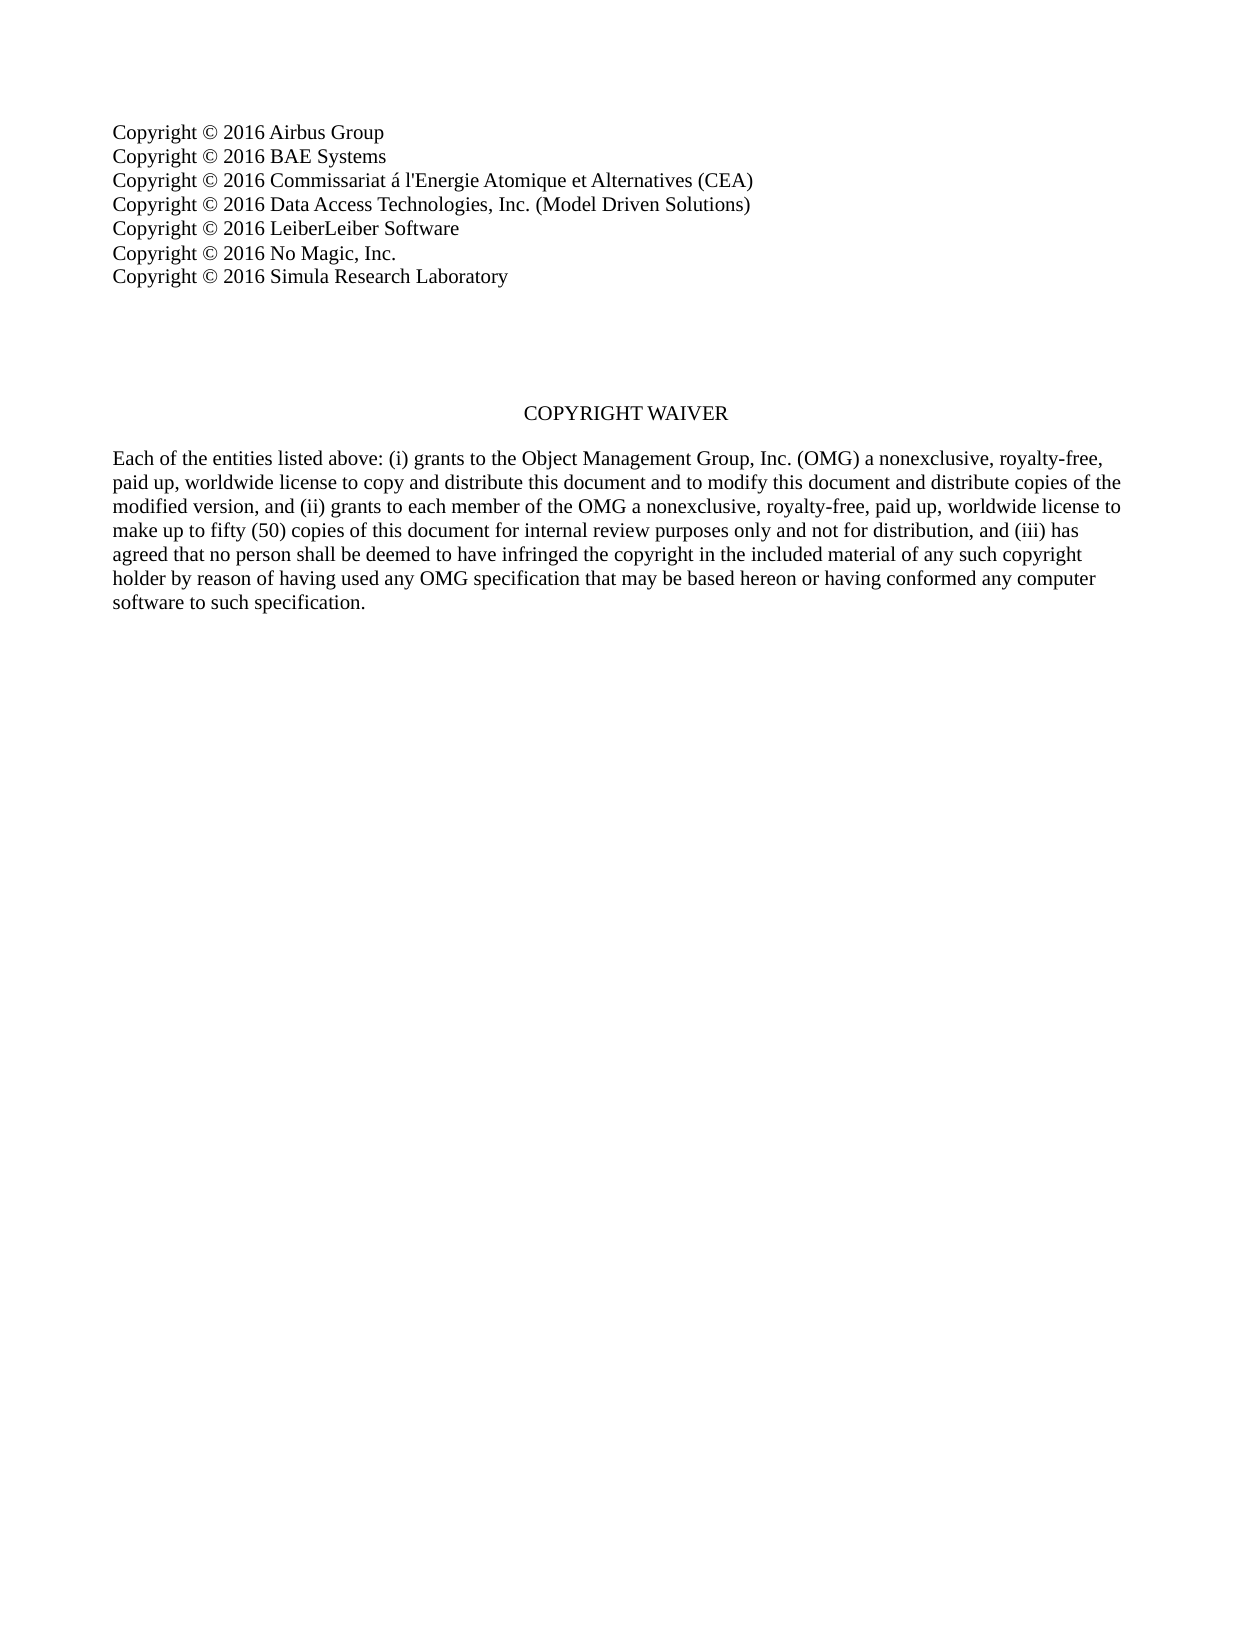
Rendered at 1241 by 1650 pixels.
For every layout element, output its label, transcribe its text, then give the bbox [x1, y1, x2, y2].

text Each of the entities listed above: (i) grants to the Object Management Group, Inc. (OMG) a nonexclusive, royalty-free, paid up, worldwide license to copy and distribute this document and to modify this document and distribute copies of the modified version, and (ii) grants to each member of the OMG a nonexclusive, royalty-free, paid up, worldwide license to make up to fifty (50) copies of this document for internal review purposes only and not for distribution, and (iii) has agreed that no person shall be deemed to have infringed the copyright in the included material of any such copyright holder by reason of having used any OMG specification that may be based hereon or having conformed any computer software to such specification. [112, 446, 1125, 614]
text Copyright © 2016 Commissariat á l'Energie Atomique et Alternatives (CEA) [112, 168, 1125, 192]
text Copyright © 2016 BAE Systems [112, 144, 1125, 168]
text Copyright © 2016 LeiberLeiber Software [112, 216, 1125, 240]
text Copyright © 2016 Data Access Technologies, Inc. (Model Driven Solutions) [112, 192, 1125, 216]
text Copyright © 2016 No Magic, Inc. [112, 240, 1125, 264]
text Copyright © 2016 Airbus Group [112, 120, 1125, 144]
text Copyright © 2016 Simula Research Laboratory [112, 264, 1125, 288]
subtitle COPYRIGHT WAIVER [127, 400, 1125, 425]
